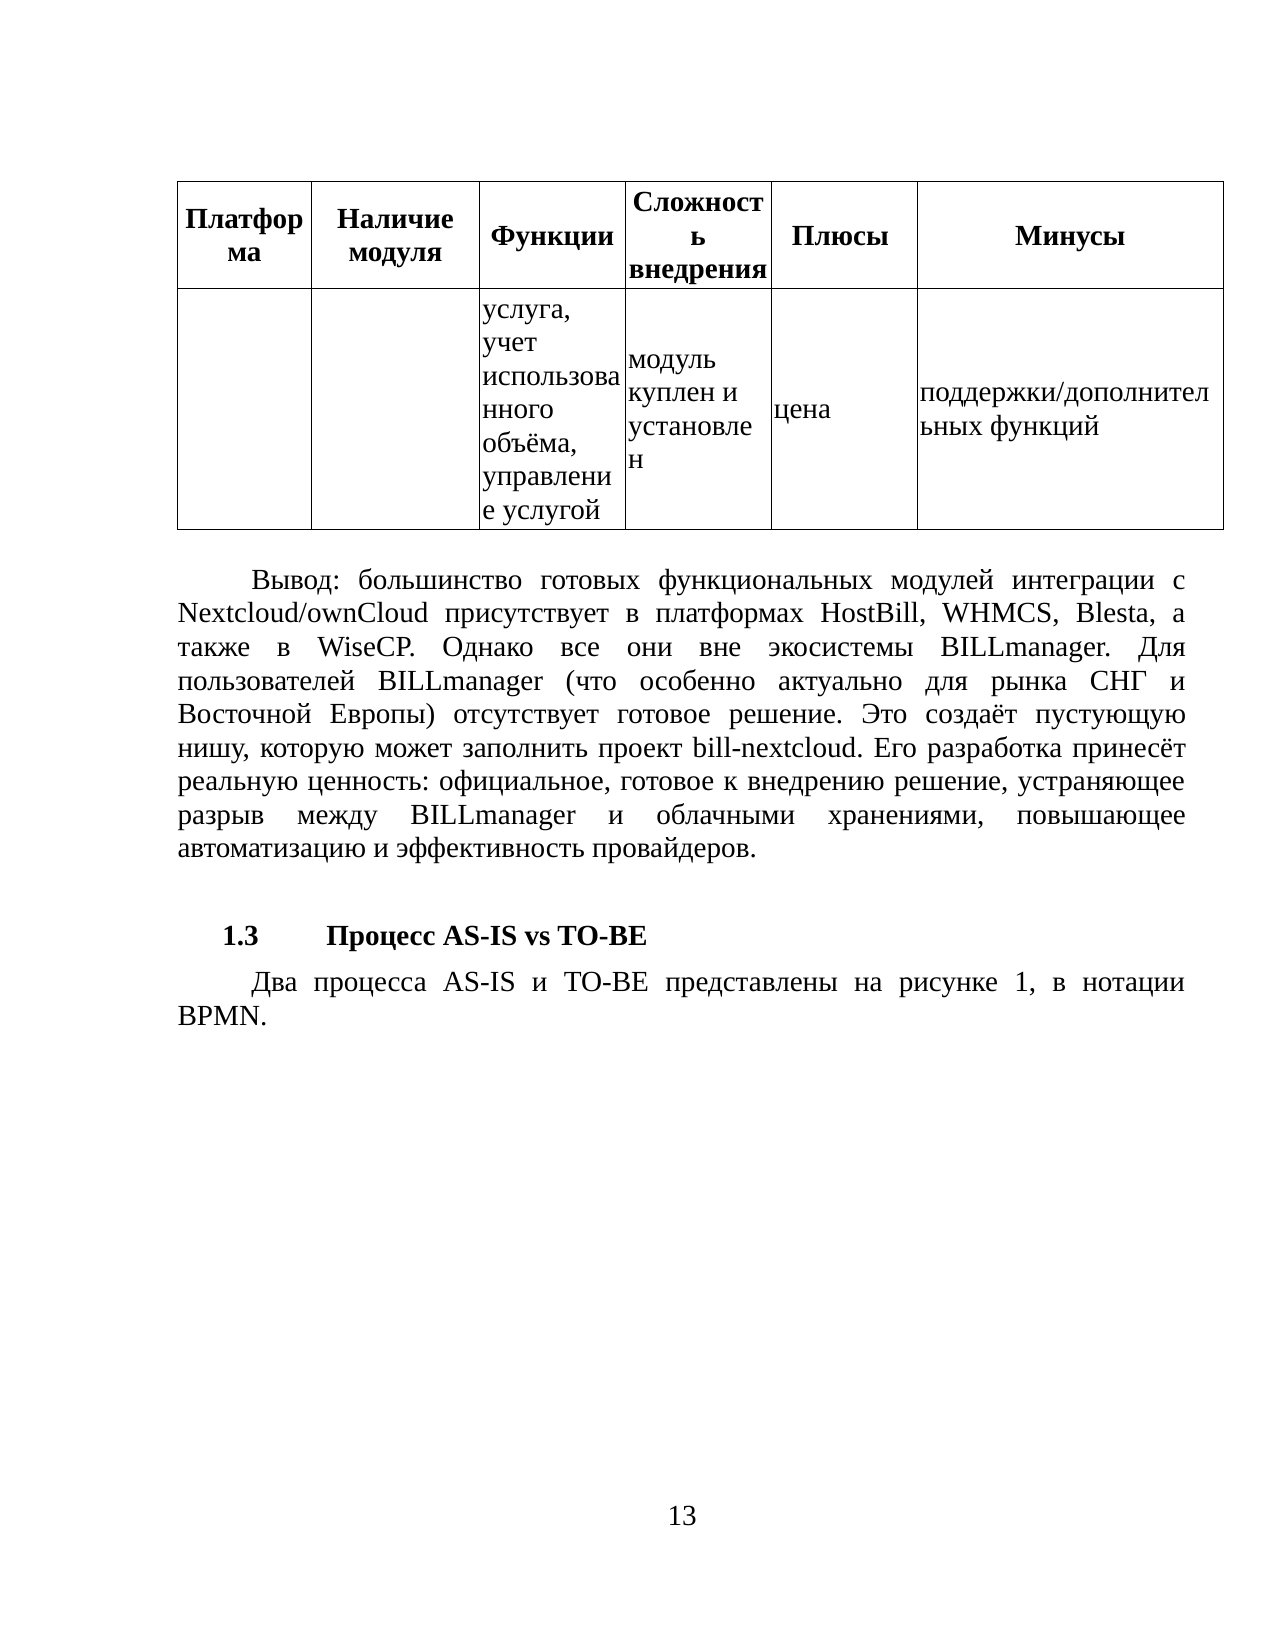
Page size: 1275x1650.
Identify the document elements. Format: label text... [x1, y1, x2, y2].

table_header Наличие модуля [312, 182, 479, 288]
table_cell услуга, учет использованного объёма, управление услугой [480, 289, 625, 528]
table_header Функции [480, 182, 625, 288]
text Вывод: большинство готовых функциональных модулей интеграции с Nextcloud/ownCloud присутствует в платформах HostBill, WHMCS, Blesta, а также в WiseCP. Однако все они вне экосистемы BILLmanager. Для пользователей BILLmanager (что особенно актуально для рынка СНГ и Восточной Европы) отсутствует готовое решение. Это создаёт пустующую нишу, которую может заполнить проект bill-nextcloud. Его разработка принесёт реальную ценность: официальное, готовое к внедрению решение, устраняющее разрыв между BILLmanager и облачными хранениями, повышающее автоматизацию и эффективность провайдеров. [177, 562, 1186, 864]
table_header Платформа [178, 182, 311, 288]
table_cell [312, 289, 479, 528]
table_header Минусы [918, 182, 1223, 288]
table_cell поддержки/дополнительных функций [918, 289, 1223, 528]
table_cell цена [772, 289, 917, 528]
table_header Плюсы [772, 182, 917, 288]
table_cell модуль куплен и установлен [626, 289, 771, 528]
table_cell [178, 289, 311, 528]
text Два процесса AS-IS и TO-BE представлены на рисунке 1, в нотации BPMN. [177, 964, 1186, 1031]
subtitle Процесс AS-IS vs TO-BE [215, 918, 1186, 952]
table_header Сложность внедрения [626, 182, 771, 288]
